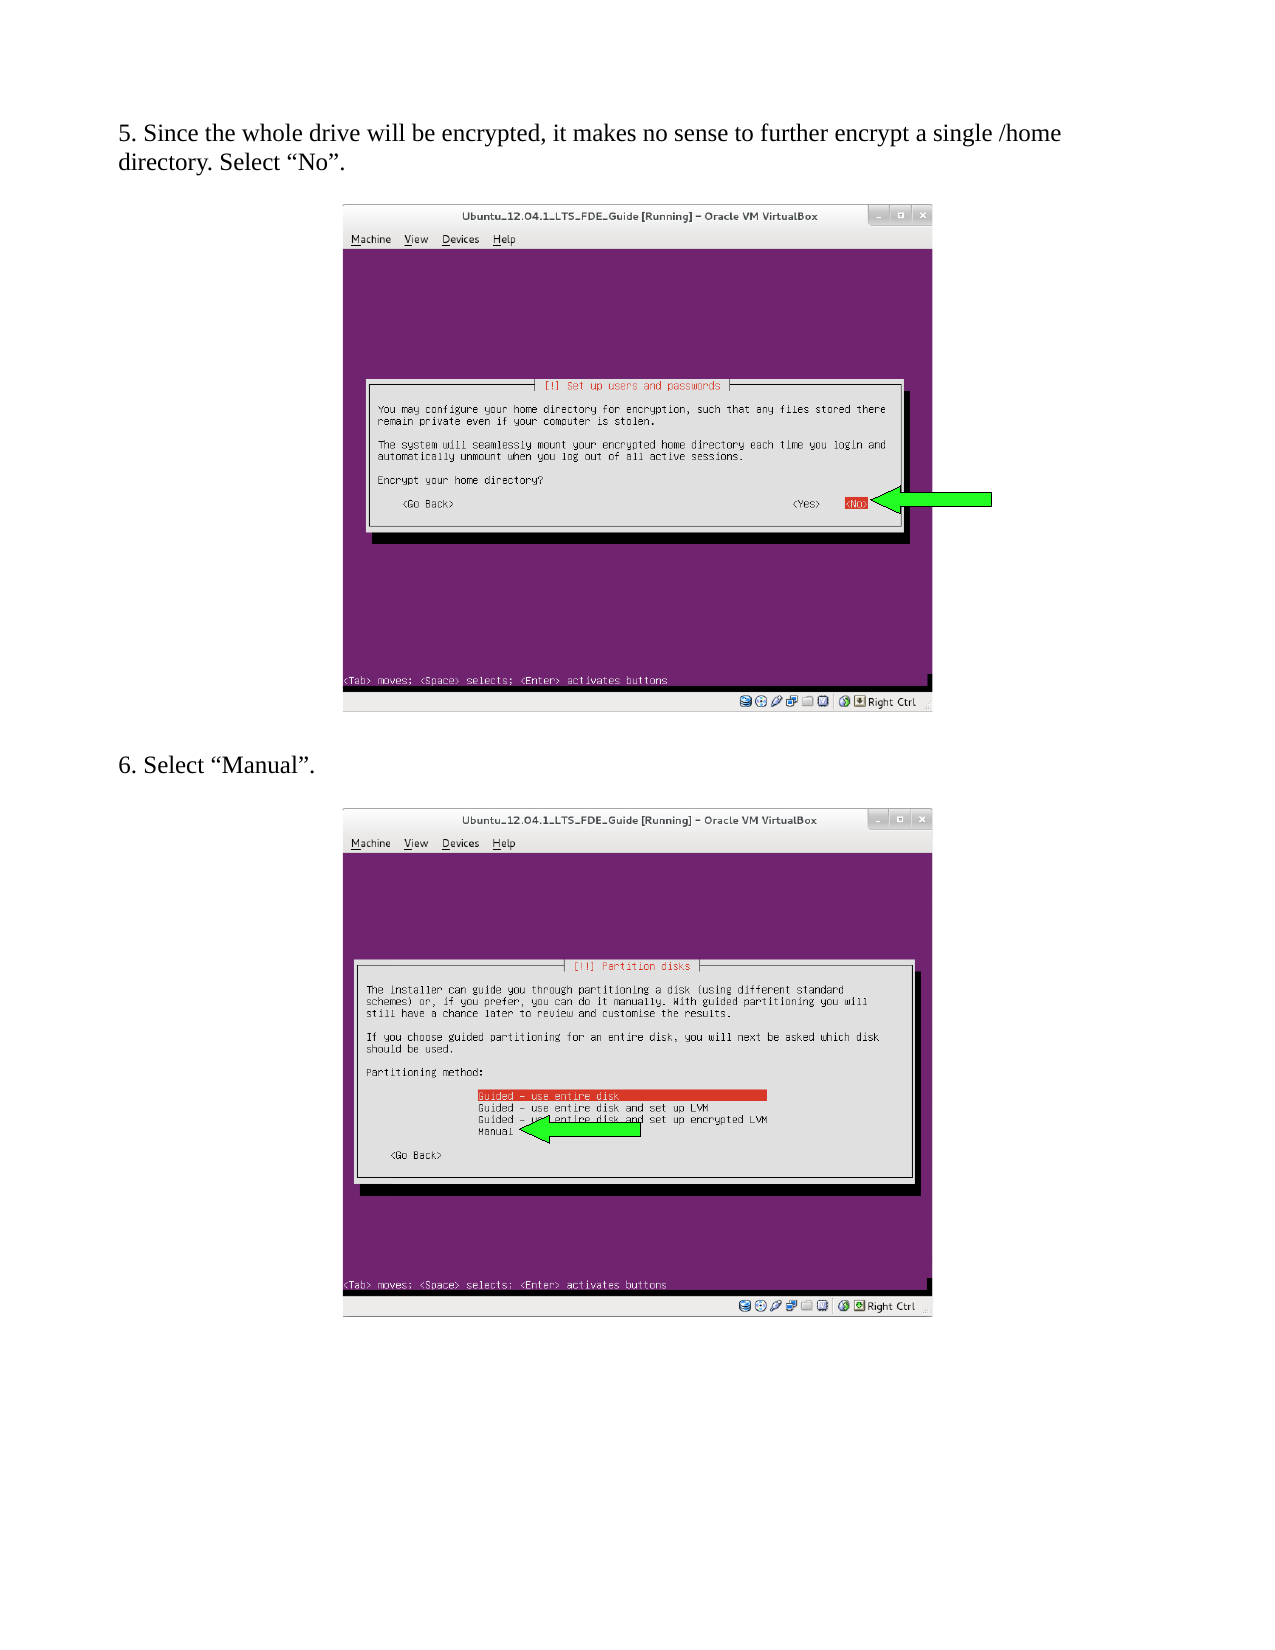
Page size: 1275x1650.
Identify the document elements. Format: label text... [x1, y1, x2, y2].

picture [342, 808, 933, 1317]
picture [342, 204, 933, 712]
text 5. Since the whole drive will be encrypted, it makes no sense to further encrypt a single /home directory. Select “No”. [118, 118, 1157, 176]
text 6. Select “Manual”. [118, 751, 1157, 779]
